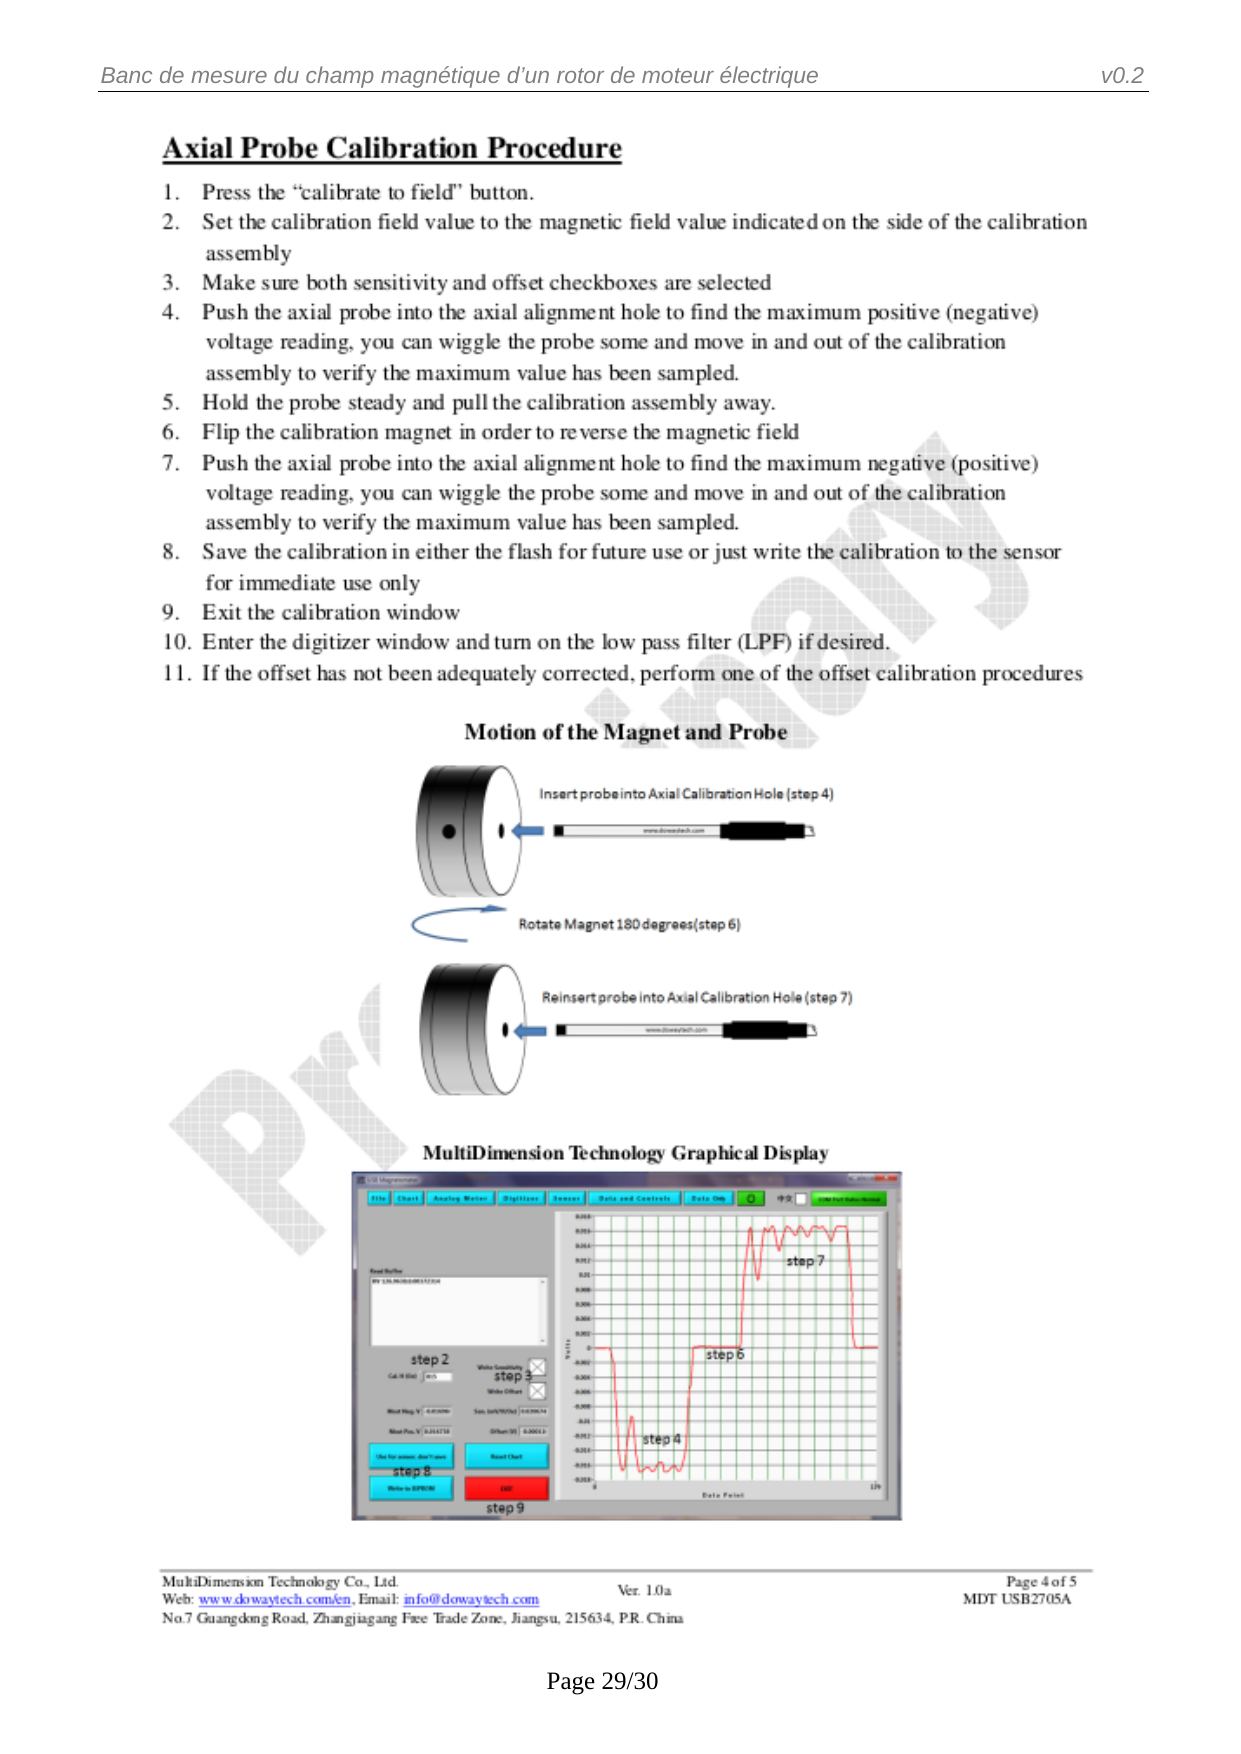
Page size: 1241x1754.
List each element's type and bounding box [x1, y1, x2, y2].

picture [140, 120, 1106, 1639]
